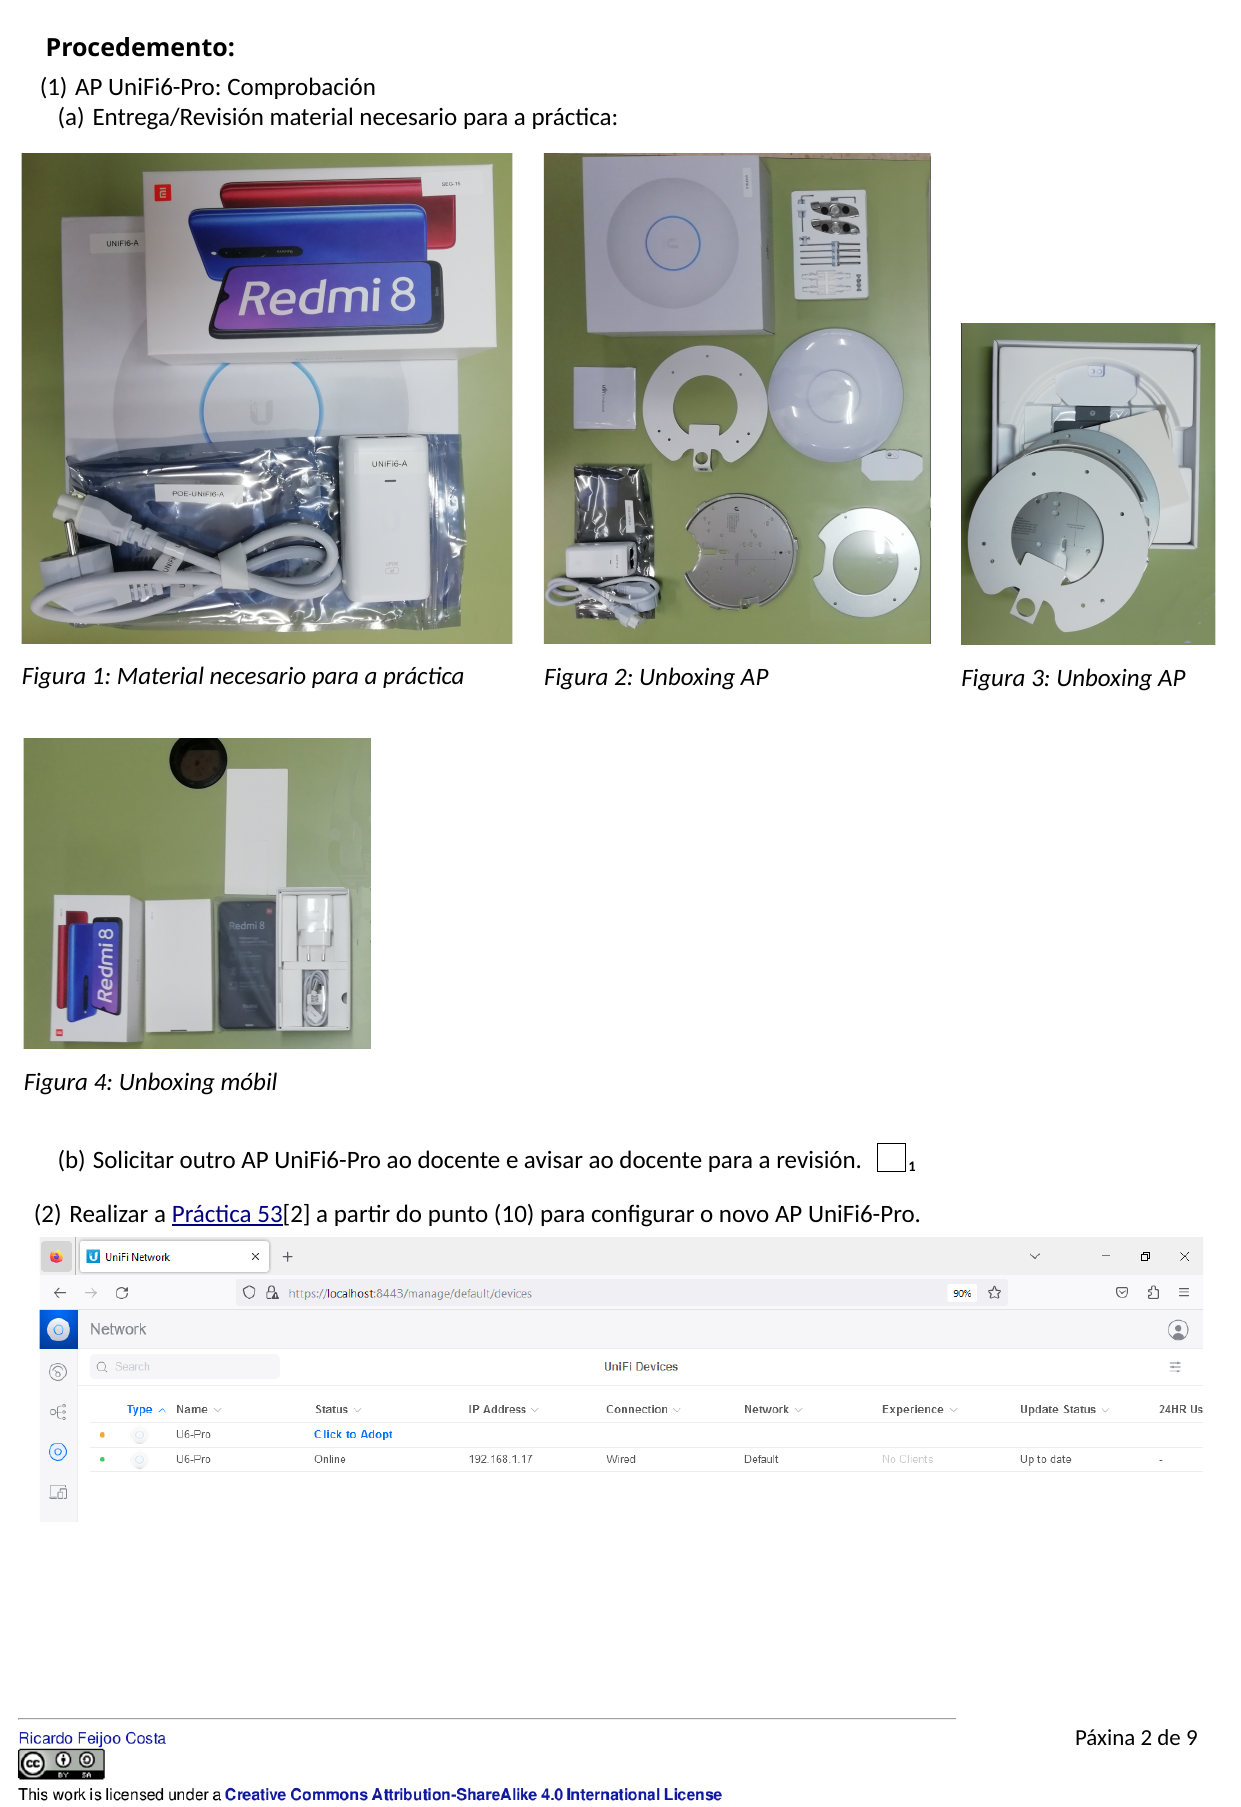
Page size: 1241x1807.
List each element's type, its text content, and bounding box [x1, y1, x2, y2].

picture [961, 323, 1216, 645]
picture [8, 1713, 957, 1805]
picture [23, 738, 371, 1049]
list Solicitar outro AP UniFi6-Pro ao docente e avisar ao docente para a revisión. 1 [57, 1144, 1197, 1175]
text Figura 4: Unboxing móbil [23, 1049, 371, 1096]
text Figura 1: Material necesario para a práctica [22, 644, 512, 691]
list Entrega/Revisión material necesario para a práctica: [57, 101, 1197, 132]
text Figura 2: Unboxing AP [544, 644, 931, 691]
picture [39, 1237, 1204, 1522]
list AP UniFi6-Pro: Comprobación [39, 71, 1197, 101]
picture [21, 153, 513, 644]
picture [543, 153, 931, 644]
text Figura 3: Unboxing AP [961, 645, 1215, 692]
text Procedemento: [45, 30, 1197, 64]
list Realizar a Práctica 53[2] a partir do punto (10) para configurar o novo AP UniFi6-Pro. [34, 1198, 1197, 1229]
